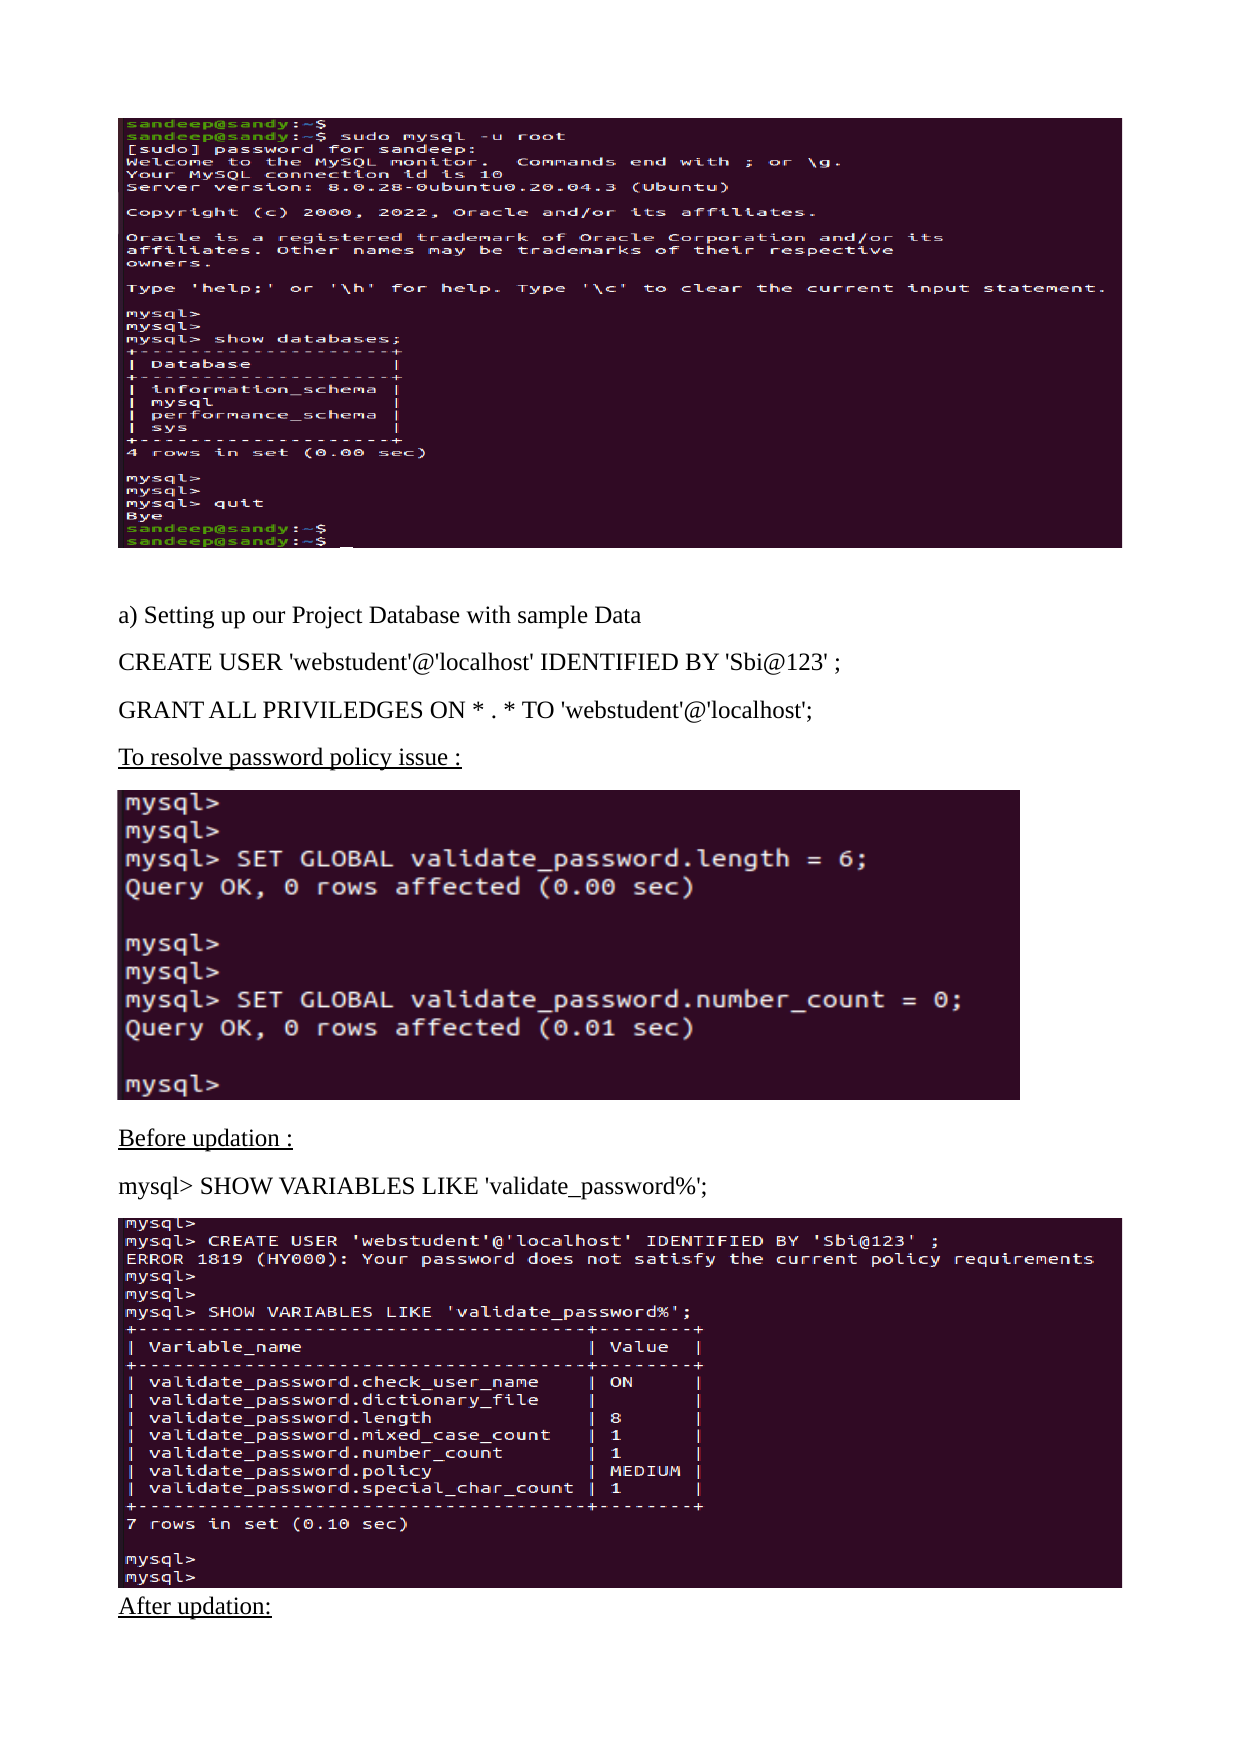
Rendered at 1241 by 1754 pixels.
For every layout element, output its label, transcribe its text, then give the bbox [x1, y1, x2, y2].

text To resolve password policy issue : [118, 742, 1122, 771]
text GRANT ALL PRIVILEDGES ON * . * TO 'webstudent'@'localhost'; [118, 695, 1122, 724]
picture [118, 118, 1123, 548]
text Before updation : [118, 1123, 1122, 1152]
text CREATE USER 'webstudent'@'localhost' IDENTIFIED BY 'Sbi@123' ; [118, 647, 1122, 676]
text mysql> SHOW VARIABLES LIKE 'validate_password%'; [118, 1171, 1122, 1200]
picture [117, 790, 1020, 1100]
text a) Setting up our Project Database with sample Data [118, 600, 1122, 628]
text After updation: [118, 1588, 1122, 1620]
picture [118, 1218, 1123, 1588]
